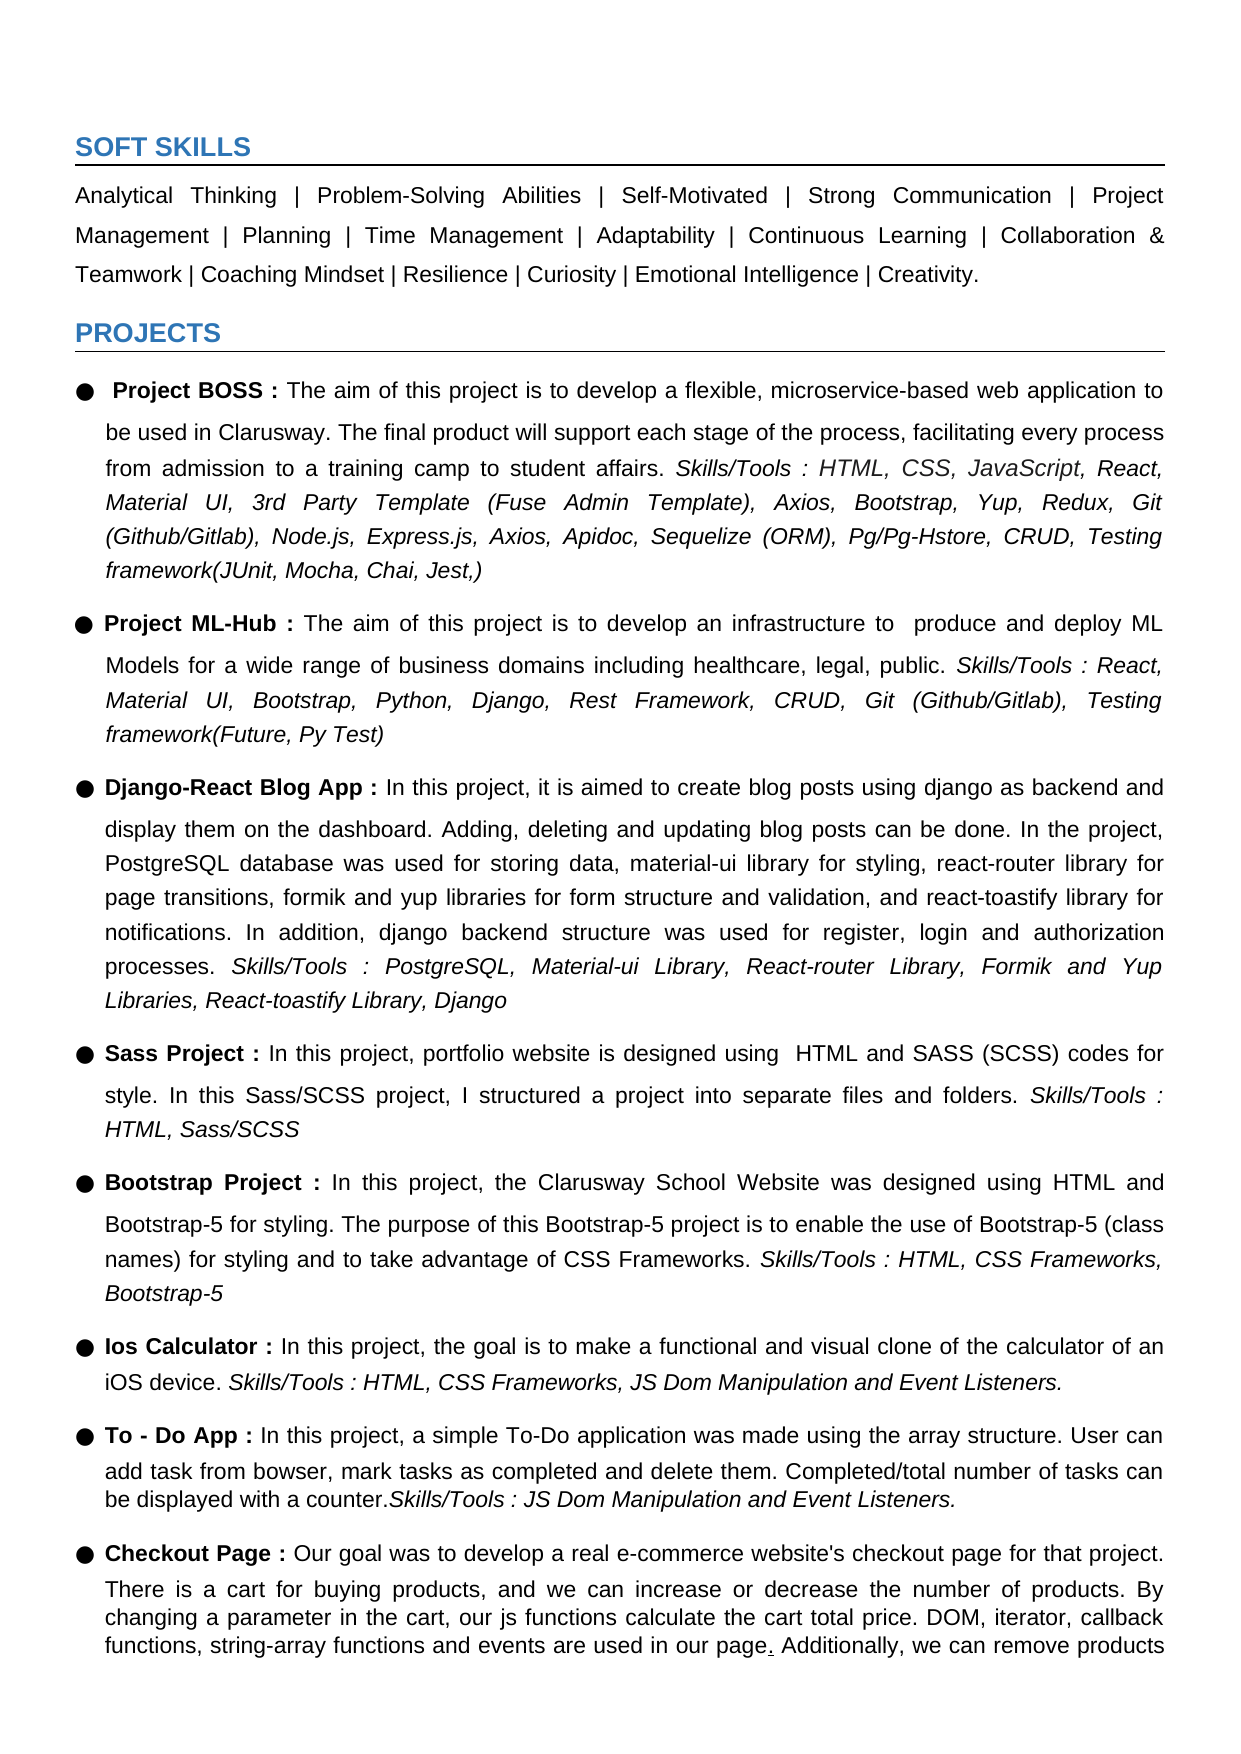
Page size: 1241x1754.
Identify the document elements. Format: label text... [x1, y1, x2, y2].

list Checkout Page : Our goal was to develop a real e-commerce website's checkout page for that project. There is a cart for buying products, and we can increase or decrease the number of products. By changing a parameter in the cart, our js functions calculate the cart total price. DOM, iterator, callback functions, string-array functions and events are used in our page. Additionally, we can remove products [75, 1527, 1165, 1658]
text PROJECTS [75, 317, 1165, 351]
text SOFT SKILLS [75, 131, 1165, 164]
list Django-React Blog App : In this project, it is aimed to create blog posts using django as backend and display them on the dashboard. Adding, deleting and updating blog posts can be done. In the project, PostgreSQL database was used for storing data, material-ui library for styling, react-router library for page transitions, formik and yup libraries for form structure and validation, and react-toastify library for notifications. In addition, django backend structure was used for register, login and authorization processes. Skills/Tools : PostgreSQL, Material-ui Library, React-router Library, Formik and Yup Libraries, React-toastify Library, Django [75, 761, 1165, 1013]
list Sass Project : In this project, portfolio website is designed using HTML and SASS (SCSS) codes for style. In this Sass/SCSS project, I structured a project into separate files and folders. Skills/Tools : HTML, Sass/SCSS [75, 1027, 1165, 1143]
list Ios Calculator : In this project, the goal is to make a functional and visual clone of the calculator of an iOS device. Skills/Tools : HTML, CSS Frameworks, JS Dom Manipulation and Event Listeners. [75, 1320, 1165, 1395]
list Bootstrap Project : In this project, the Clarusway School Website was designed using HTML and Bootstrap-5 for styling. The purpose of this Bootstrap-5 project is to enable the use of Bootstrap-5 (class names) for styling and to take advantage of CSS Frameworks. Skills/Tools : HTML, CSS Frameworks, Bootstrap-5 [75, 1157, 1165, 1306]
list Project BOSS : The aim of this project is to develop a flexible, microservice-based web application to be used in Clarusway. The final product will support each stage of the process, facilitating every process from admission to a training camp to student affairs. Skills/Tools : HTML, CSS, JavaScript, React, Material UI, 3rd Party Template (Fuse Admin Template), Axios, Bootstrap, Yup, Redux, Git (Github/Gitlab), Node.js, Express.js, Axios, Apidoc, Sequelize (ORM), Pg/Pg-Hstore, CRUD, Testing framework(JUnit, Mocha, Chai, Jest,) [75, 364, 1165, 584]
list Project ML-Hub : The aim of this project is to develop an infrastructure to produce and deploy ML Models for a wide range of business domains including healthcare, legal, public. Skills/Tools : React, Material UI, Bootstrap, Python, Django, Rest Framework, CRUD, Git (Github/Gitlab), Testing framework(Future, Py Test) [74, 598, 1165, 747]
text Analytical Thinking | Problem-Solving Abilities | Self-Motivated | Strong Communication | Project Management | Planning | Time Management | Adaptability | Continuous Learning | Collaboration & Teamwork | Coaching Mindset | Resilience | Curiosity | Emotional Intelligence | Creativity. [75, 182, 1165, 287]
list To - Do App : In this project, a simple To-Do application was made using the array structure. User can add task from bowser, mark tasks as completed and delete them. Completed/total number of tasks can be displayed with a counter.Skills/Tools : JS Dom Manipulation and Event Listeners. [75, 1409, 1165, 1513]
